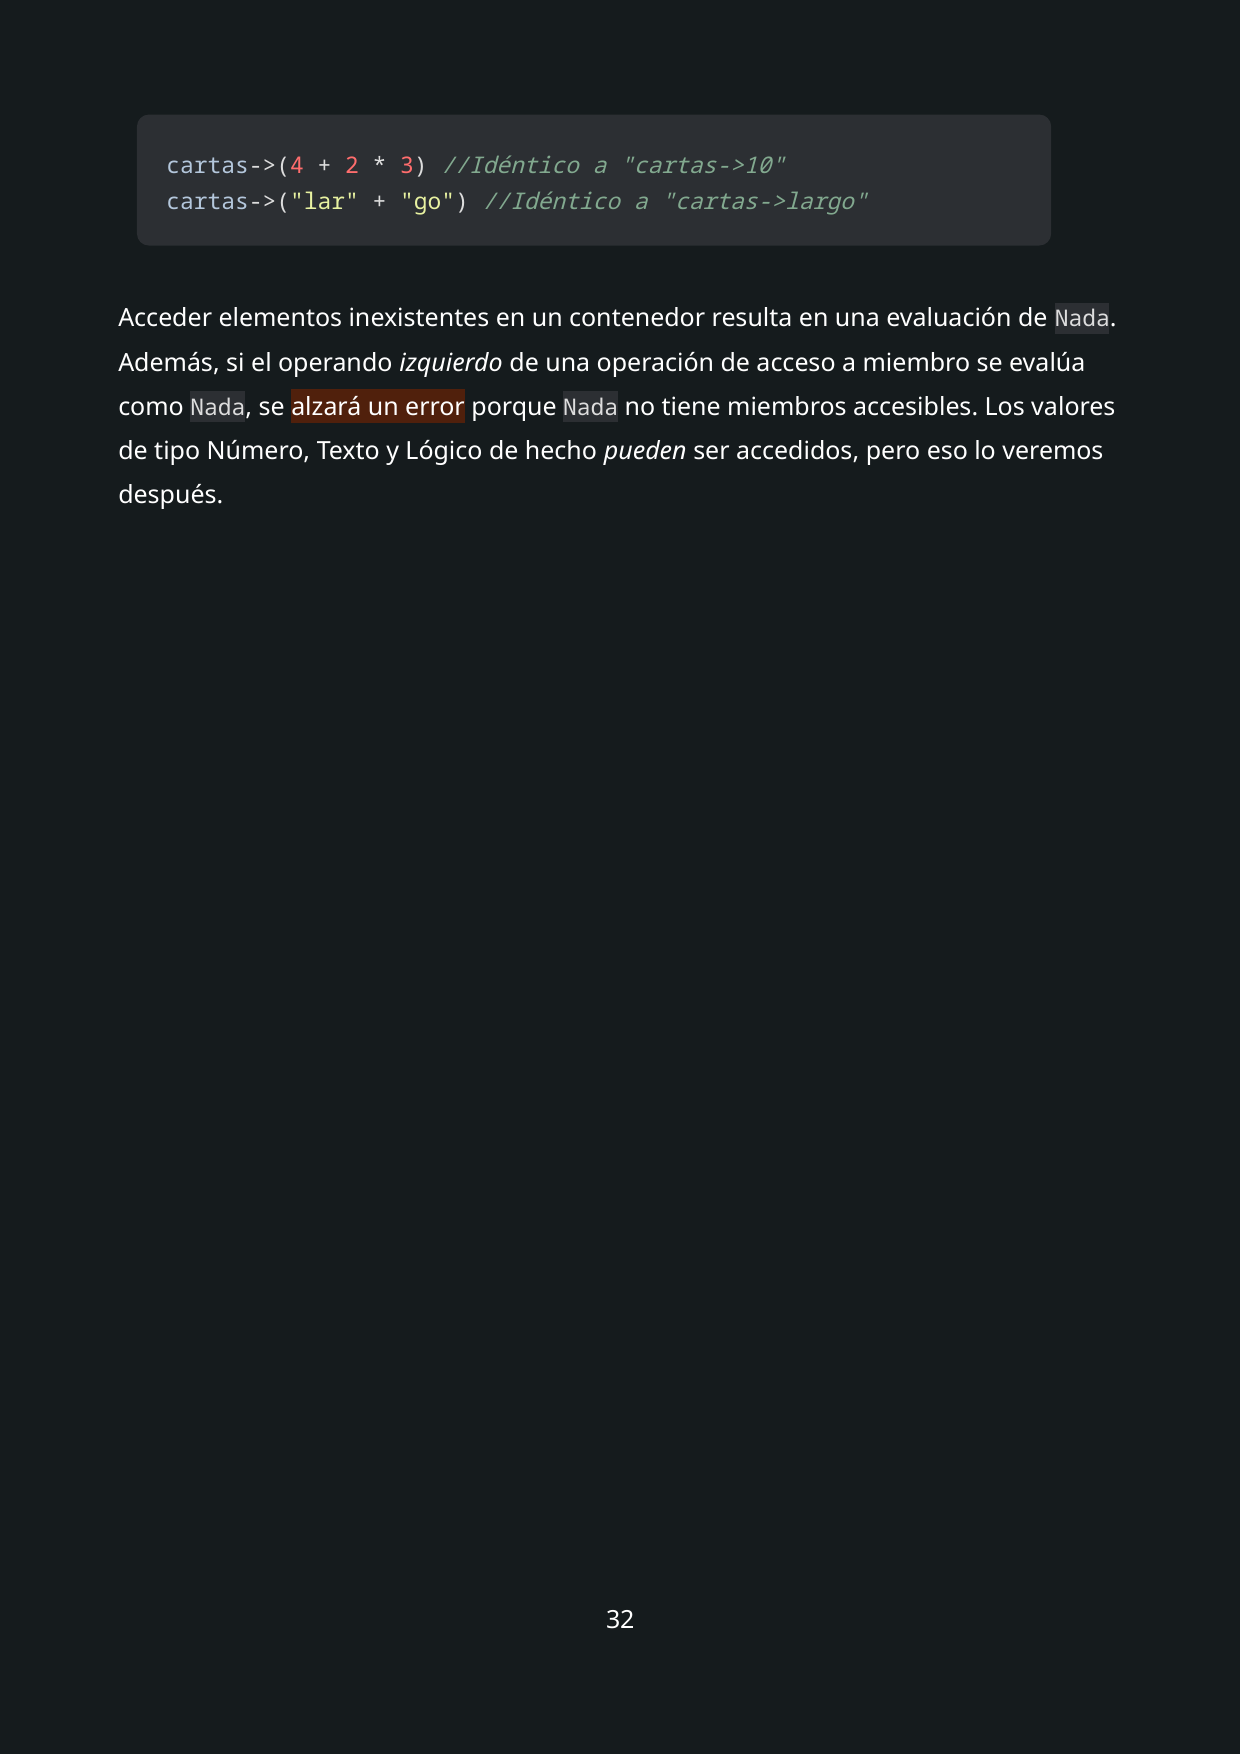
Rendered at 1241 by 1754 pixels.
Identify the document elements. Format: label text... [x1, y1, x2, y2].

text Acceder elementos inexistentes en un contenedor resulta en una evaluación de Nada. Además, si el operando izquierdo de una operación de acceso a miembro se evalúa como Nada, se alzará un error porque Nada no tiene miembros accesibles. Los valores de tipo Número, Texto y Lógico de hecho pueden ser accedidos, pero eso lo veremos después. [118, 118, 1122, 511]
